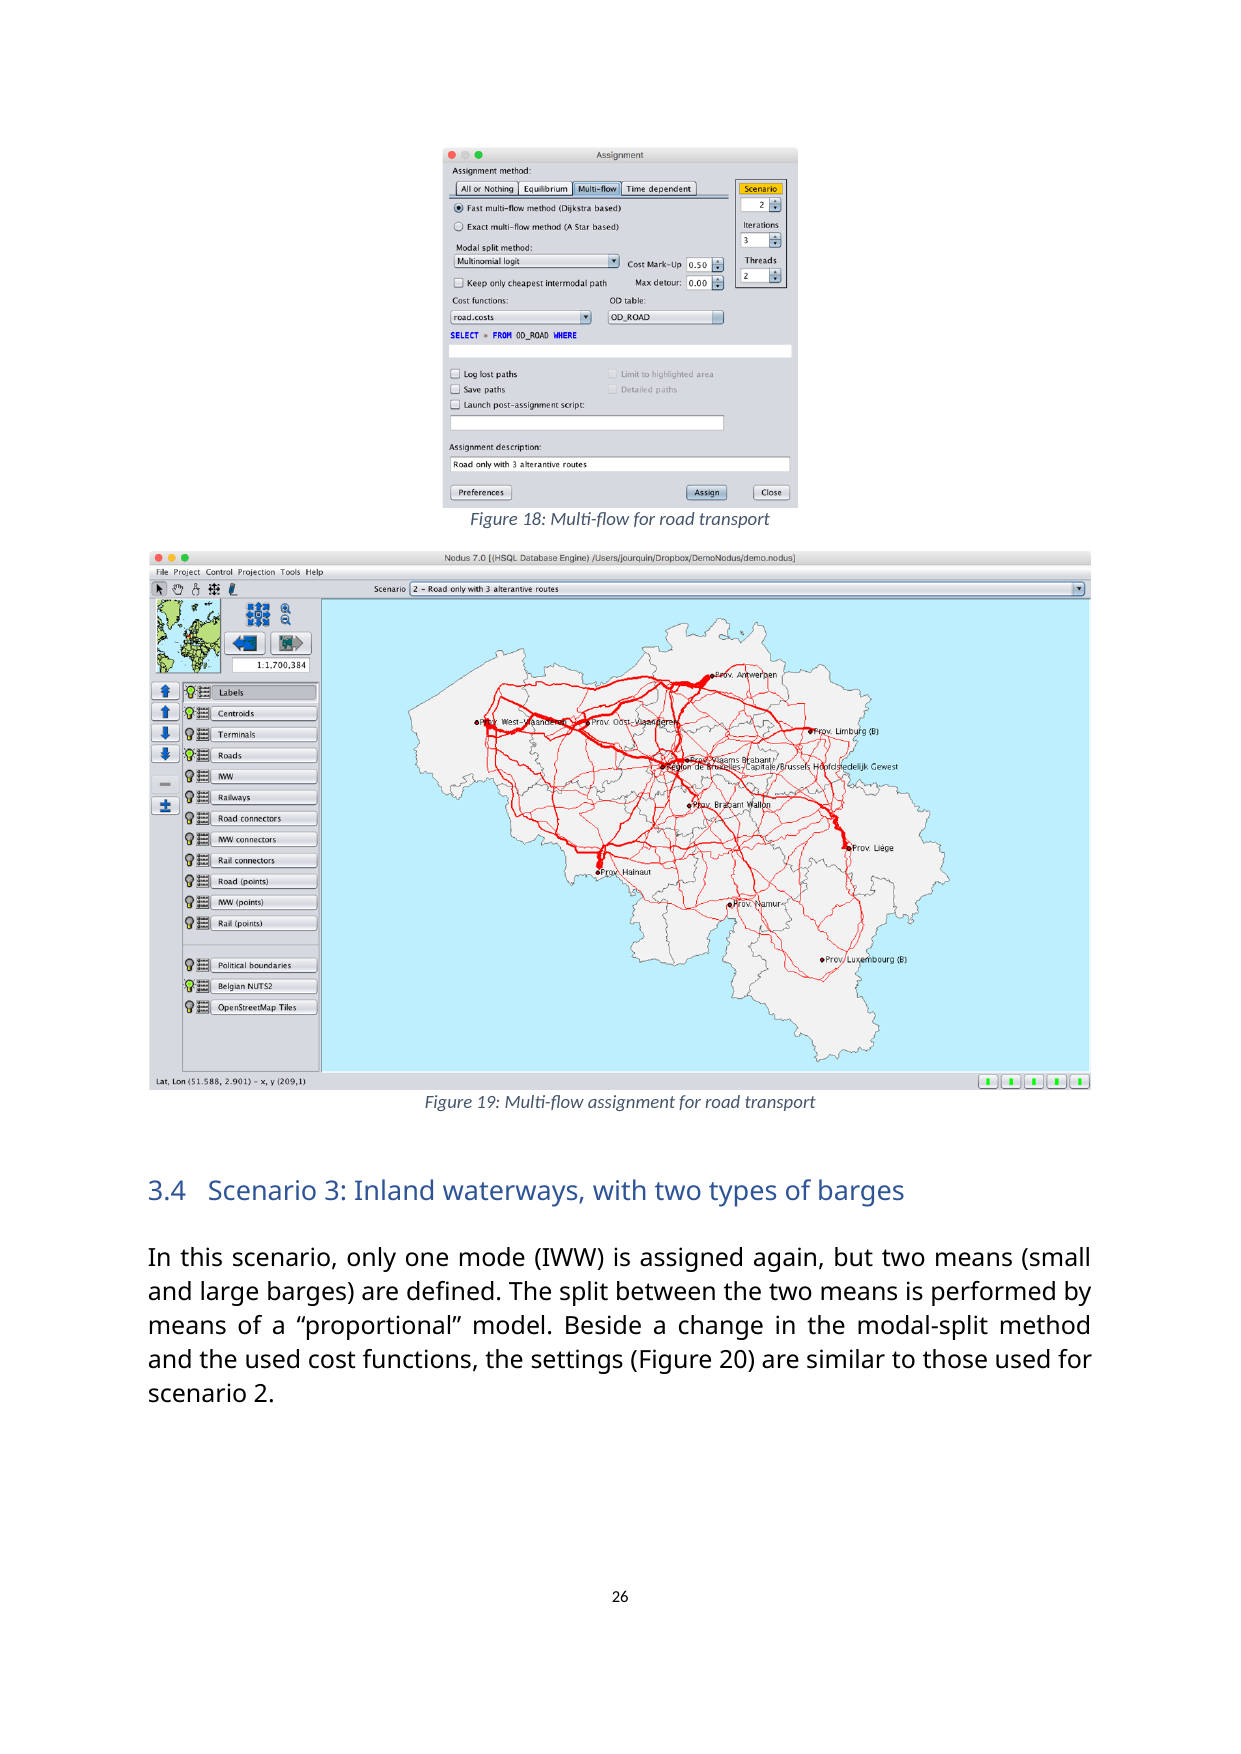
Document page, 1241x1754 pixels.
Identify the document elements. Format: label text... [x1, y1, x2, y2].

text In this scenario, only one mode (IWW) is assigned again, but two means (small and large barges) are defined. The split between the two means is performed by means of a “proportional” model. Beside a change in the modal-split method and the used cost functions, the settings (Figure 20) are similar to those used for scenario 2. [148, 1239, 1093, 1409]
text Figure 19: Multi-flow assignment for road transport [148, 1090, 1093, 1113]
text Figure 18: Multi-flow for road transport [148, 507, 1093, 530]
subtitle Scenario 3: Inland waterways, with two types of barges [148, 1172, 1093, 1209]
picture [442, 147, 798, 508]
picture [149, 551, 1091, 1090]
